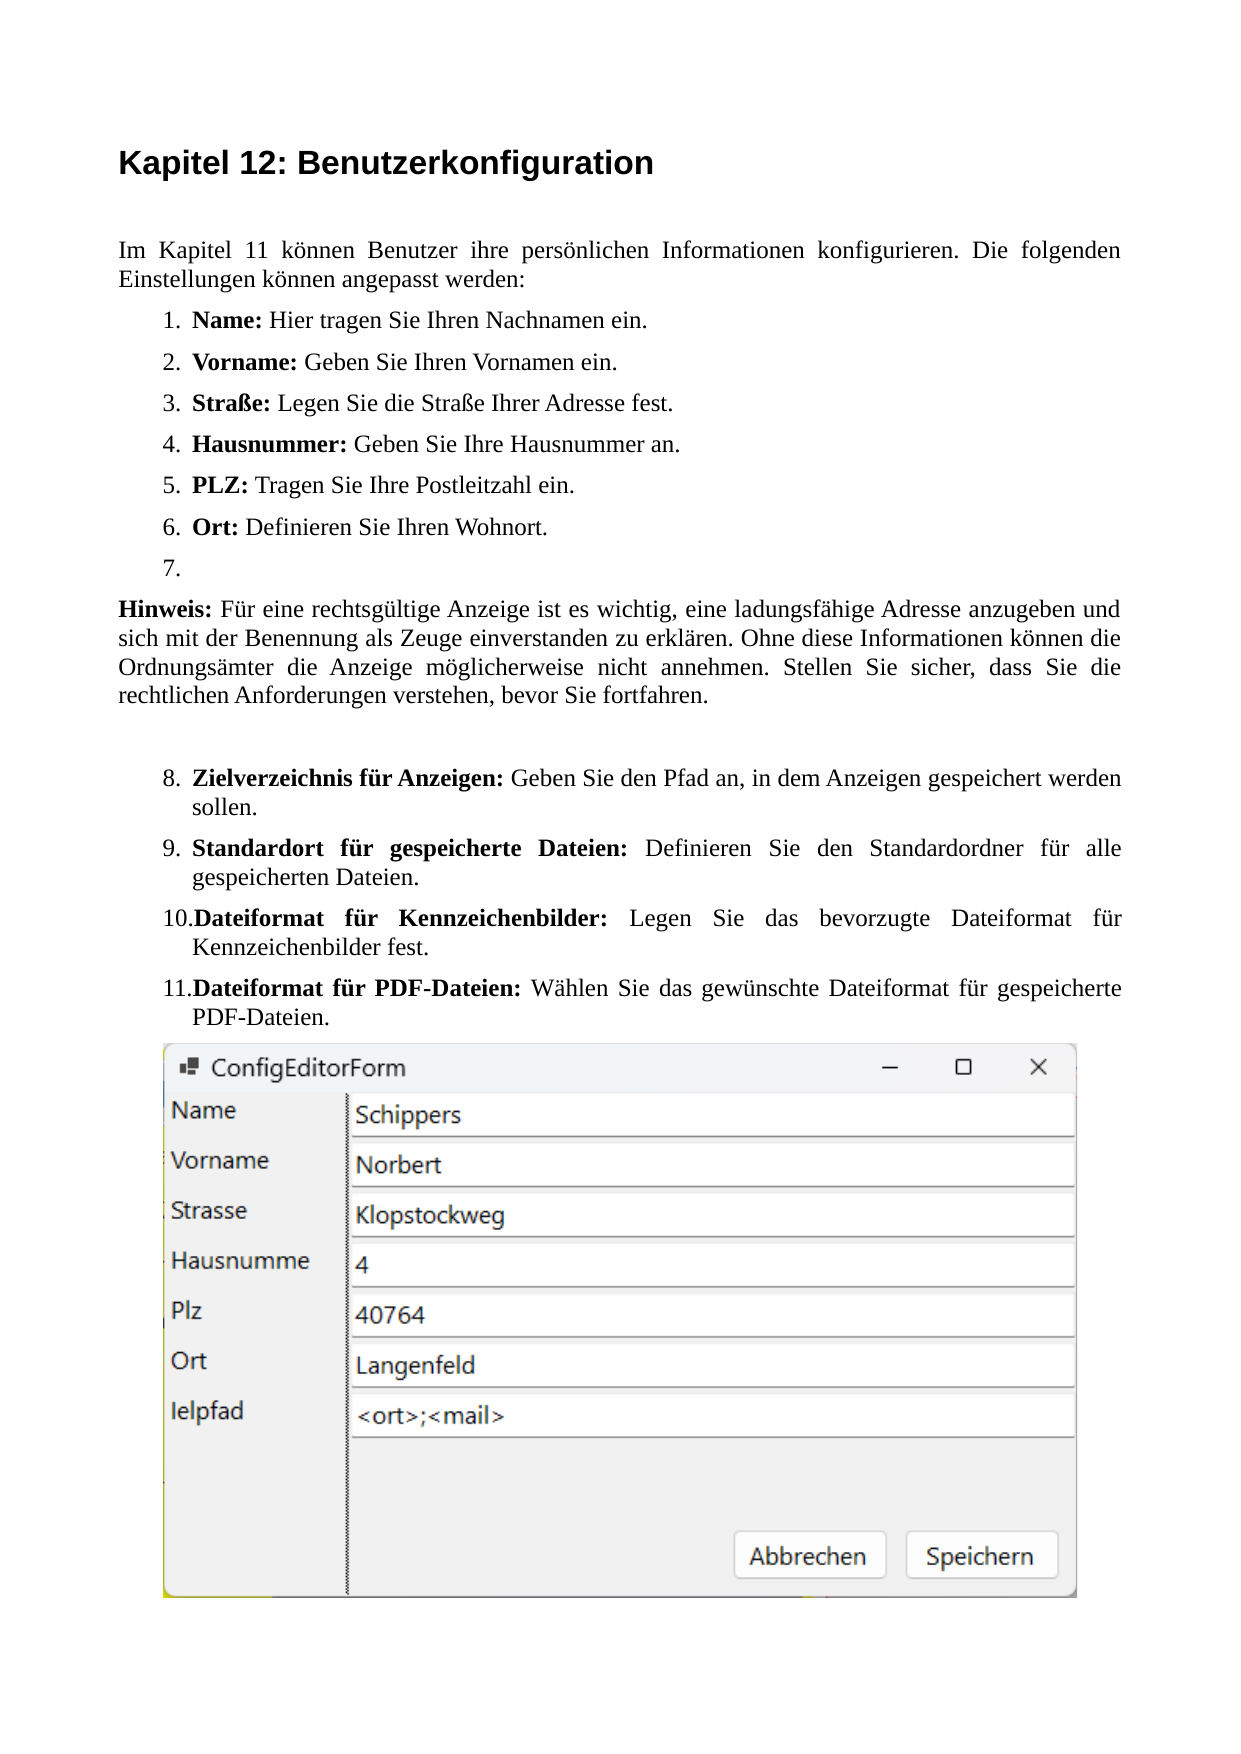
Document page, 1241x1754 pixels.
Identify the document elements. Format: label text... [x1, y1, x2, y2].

list Dateiformat für PDF-Dateien: Wählen Sie das gewünschte Dateiformat für gespeicherte PDF-Dateien. [162, 973, 1122, 1031]
picture [163, 1043, 1078, 1598]
list Name: Hier tragen Sie Ihren Nachnamen ein. [162, 306, 1122, 334]
list Vorname: Geben Sie Ihren Vornamen ein. [162, 347, 1122, 376]
list Straße: Legen Sie die Straße Ihrer Adresse fest. [162, 388, 1122, 417]
subtitle Kapitel 12: Benutzerkonfiguration [118, 143, 1122, 182]
list Dateiformat für Kennzeichenbilder: Legen Sie das bevorzugte Dateiformat für Kennzeichenbilder fest. [162, 903, 1122, 961]
list Standardort für gespeicherte Dateien: Definieren Sie den Standardordner für alle gespeicherten Dateien. [162, 833, 1122, 891]
list Ort: Definieren Sie Ihren Wohnort. [162, 512, 1122, 541]
text Hinweis: Für eine rechtsgültige Anzeige ist es wichtig, eine ladungsfähige Adresse anzugeben und sich mit der Benennung als Zeuge einverstanden zu erklären. Ohne diese Informationen können die Ordnungsämter die Anzeige möglicherweise nicht annehmen. Stellen Sie sicher, dass Sie die rechtlichen Anforderungen verstehen, bevor Sie fortfahren. [118, 594, 1122, 709]
text Im Kapitel 11 können Benutzer ihre persönlichen Informationen konfigurieren. Die folgenden Einstellungen können angepasst werden: [118, 236, 1122, 293]
list PLZ: Tragen Sie Ihre Postleitzahl ein. [162, 471, 1122, 499]
list Zielverzeichnis für Anzeigen: Geben Sie den Pfad an, in dem Anzeigen gespeichert werden sollen. [162, 763, 1122, 821]
list Hausnummer: Geben Sie Ihre Hausnummer an. [162, 429, 1122, 458]
